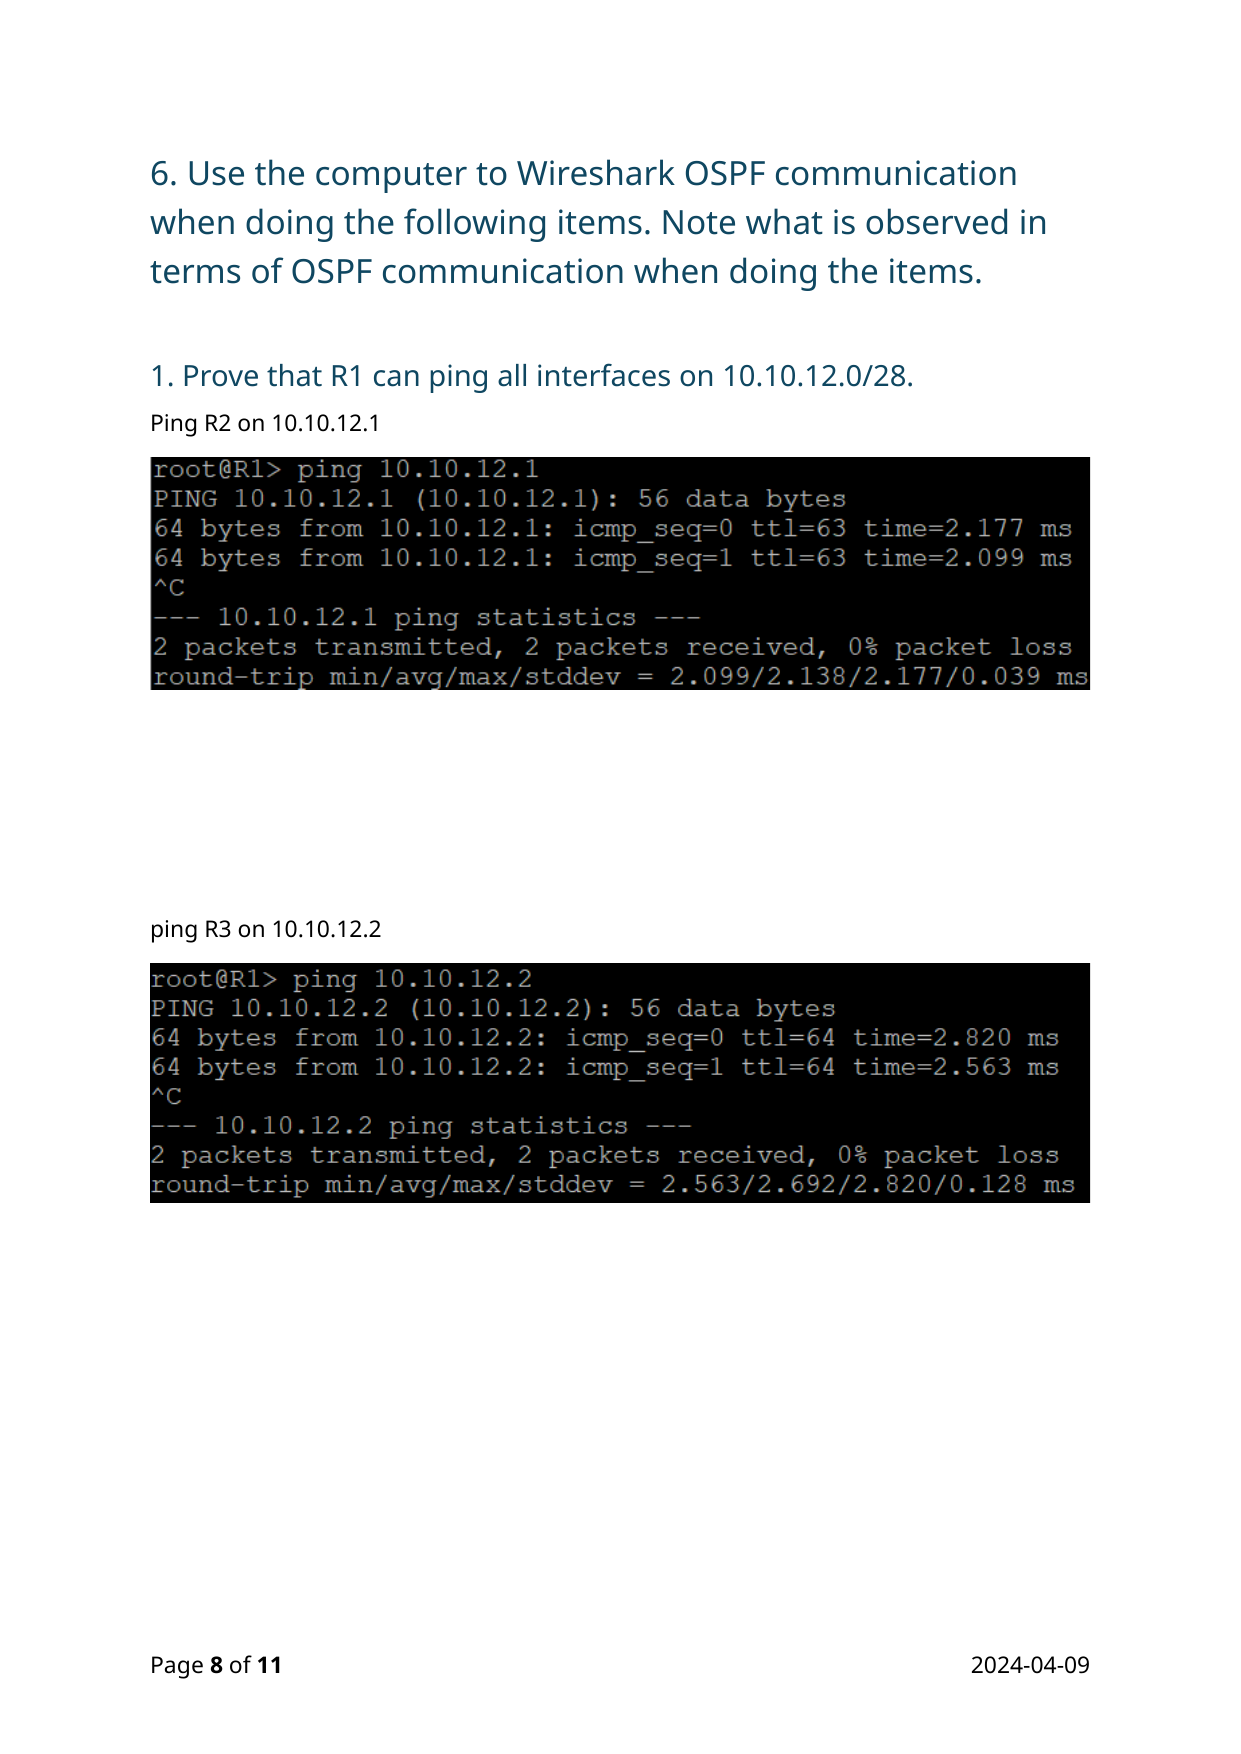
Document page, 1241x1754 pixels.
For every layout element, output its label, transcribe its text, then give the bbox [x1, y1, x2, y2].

subtitle 1. Prove that R1 can ping all interfaces on 10.10.12.0/28. [150, 356, 1090, 395]
text ping R3 on 10.10.12.2 [150, 913, 1090, 944]
picture [150, 457, 1091, 690]
text Ping R2 on 10.10.12.1 [150, 407, 1090, 438]
picture [150, 963, 1091, 1203]
subtitle 6. Use the computer to Wireshark OSPF communication when doing the following items. Note what is observed in terms of OSPF communication when doing the items. [150, 150, 1090, 293]
